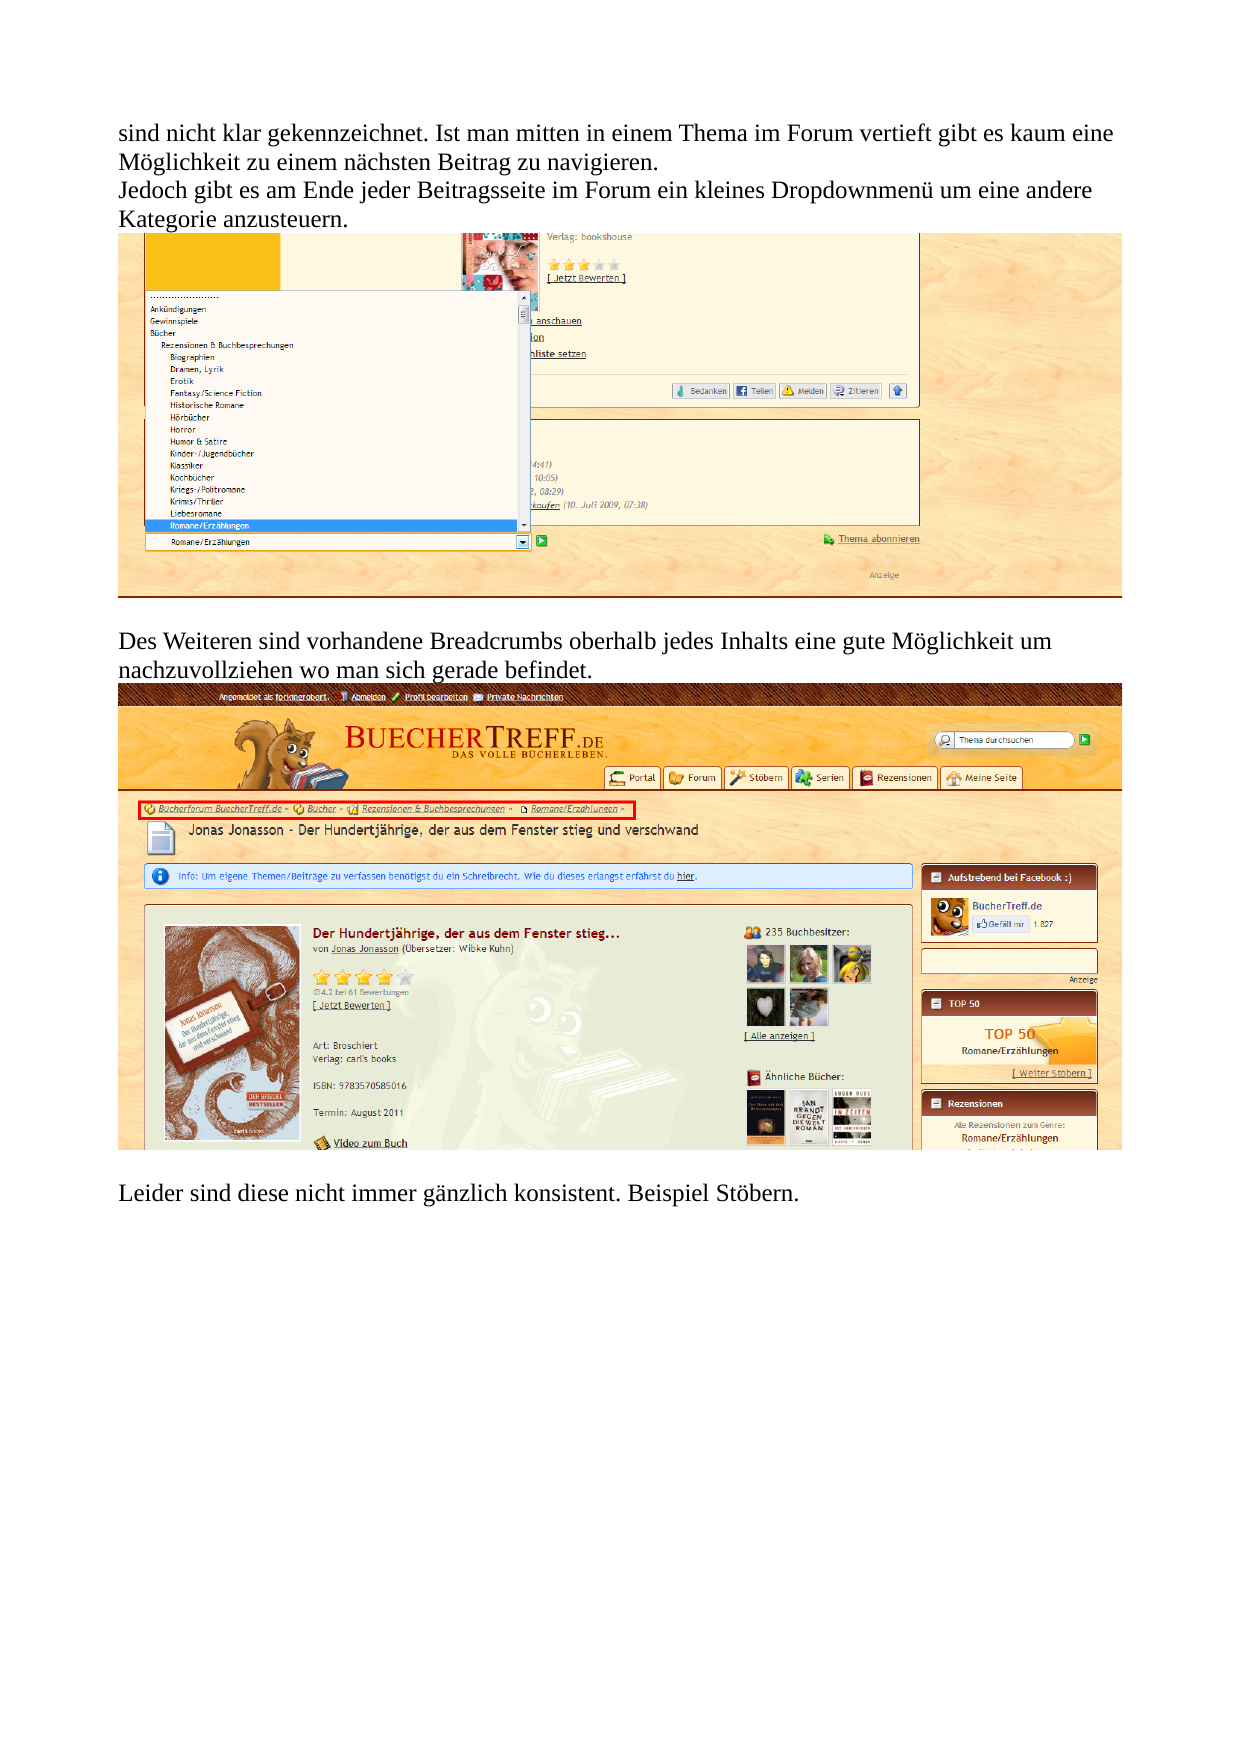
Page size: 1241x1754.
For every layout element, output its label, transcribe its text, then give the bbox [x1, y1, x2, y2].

text sind nicht klar gekennzeichnet. Ist man mitten in einem Thema im Forum vertieft gibt es kaum eine Möglichkeit zu einem nächsten Beitrag zu navigieren. [118, 118, 1122, 176]
text Des Weiteren sind vorhandene Breadcrumbs oberhalb jedes Inhalts eine gute Möglichkeit um nachzuvollziehen wo man sich gerade befindet. [118, 626, 1122, 683]
text Jedoch gibt es am Ende jeder Beitragsseite im Forum ein kleines Dropdownmenü um eine andere Kategorie anzusteuern. [118, 176, 1122, 233]
picture [118, 683, 1123, 1150]
picture [118, 233, 1123, 598]
text Leider sind diese nicht immer gänzlich konsistent. Beispiel Stöbern. [118, 1178, 1122, 1207]
